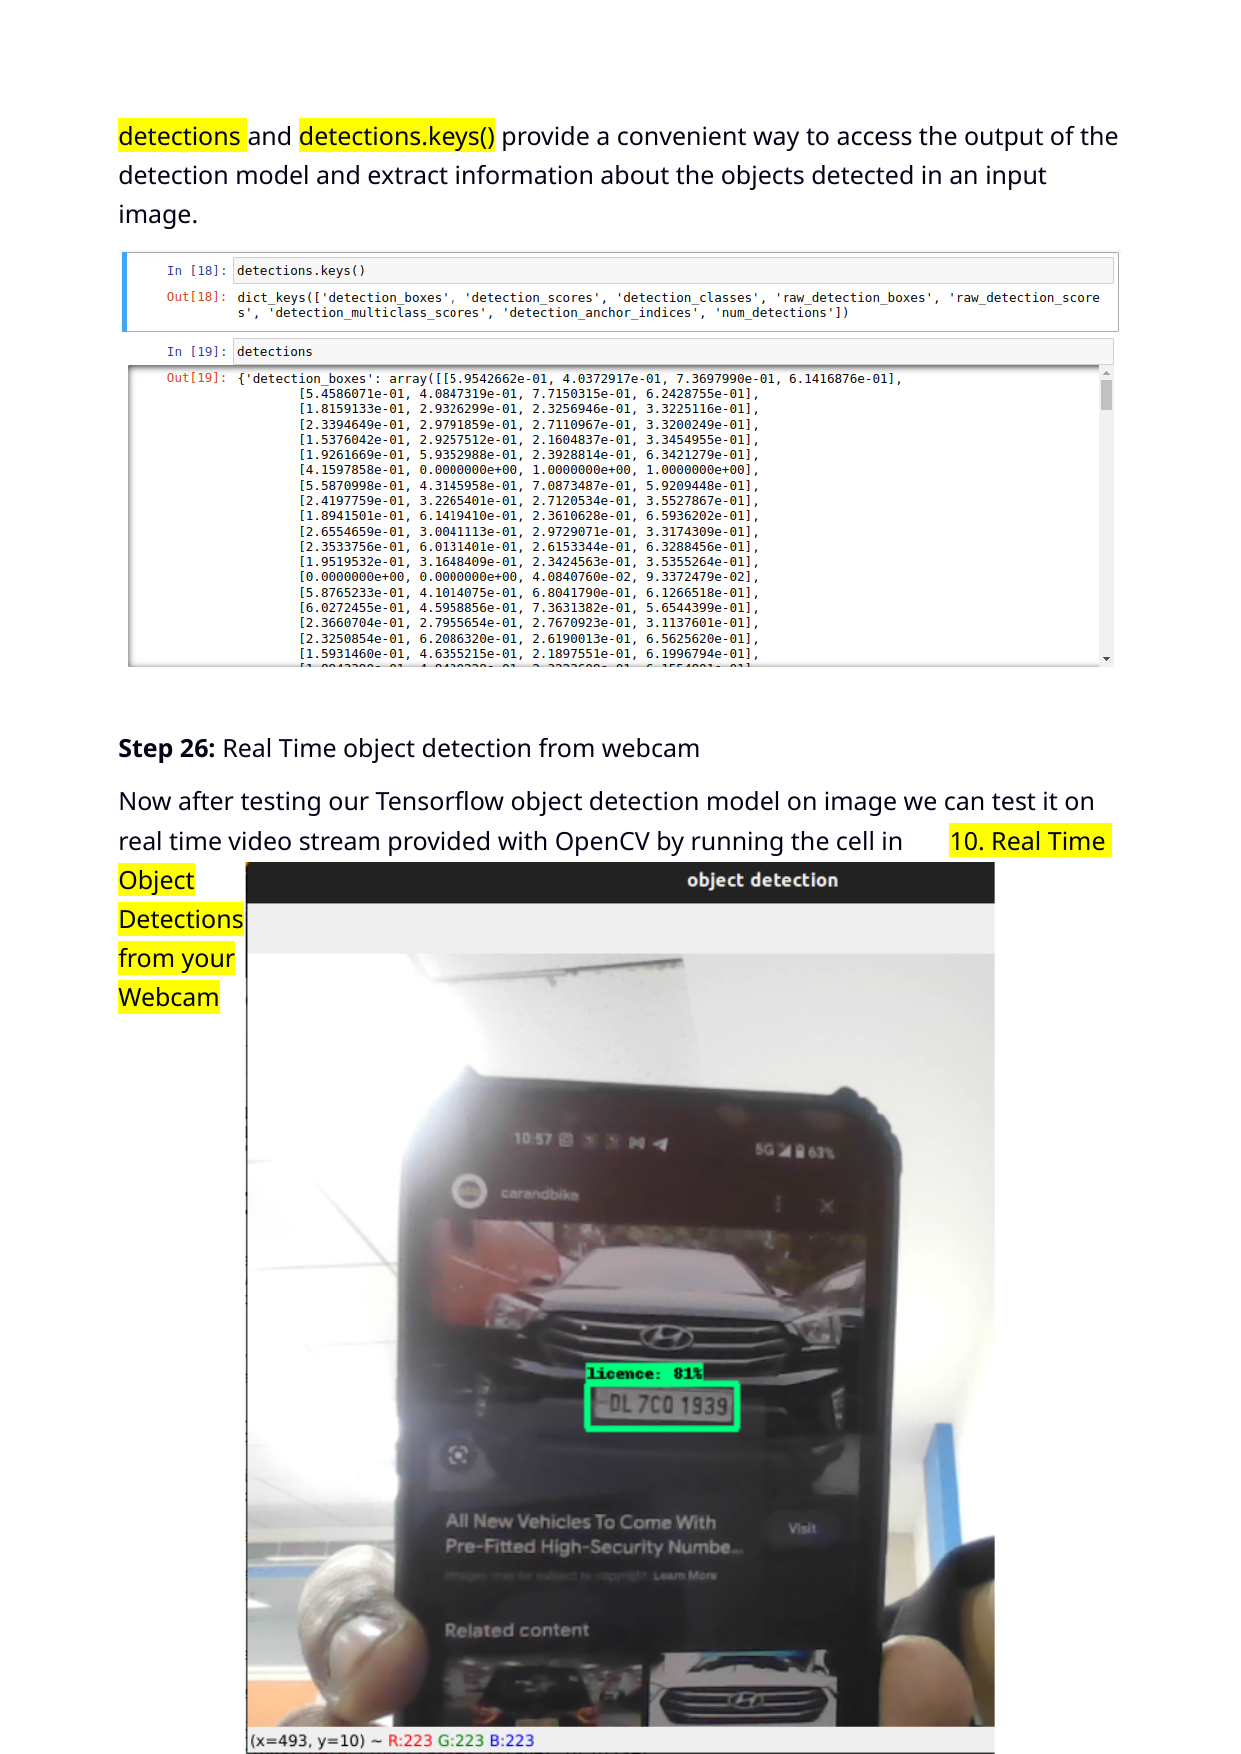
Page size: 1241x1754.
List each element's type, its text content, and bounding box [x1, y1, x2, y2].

picture [245, 862, 995, 1754]
text detections and detections.keys() provide a convenient way to access the output of the detection model and extract information about the objects detected in an input image. [118, 118, 1122, 231]
text Step 26: Real Time object detection from webcam [118, 730, 1122, 764]
text Now after testing our Tensorflow object detection model on image we can test it on real time video stream provided with OpenCV by running the cell in 10. Real Time Object Detections from your Webcam [118, 784, 1122, 1014]
picture [118, 250, 1123, 672]
